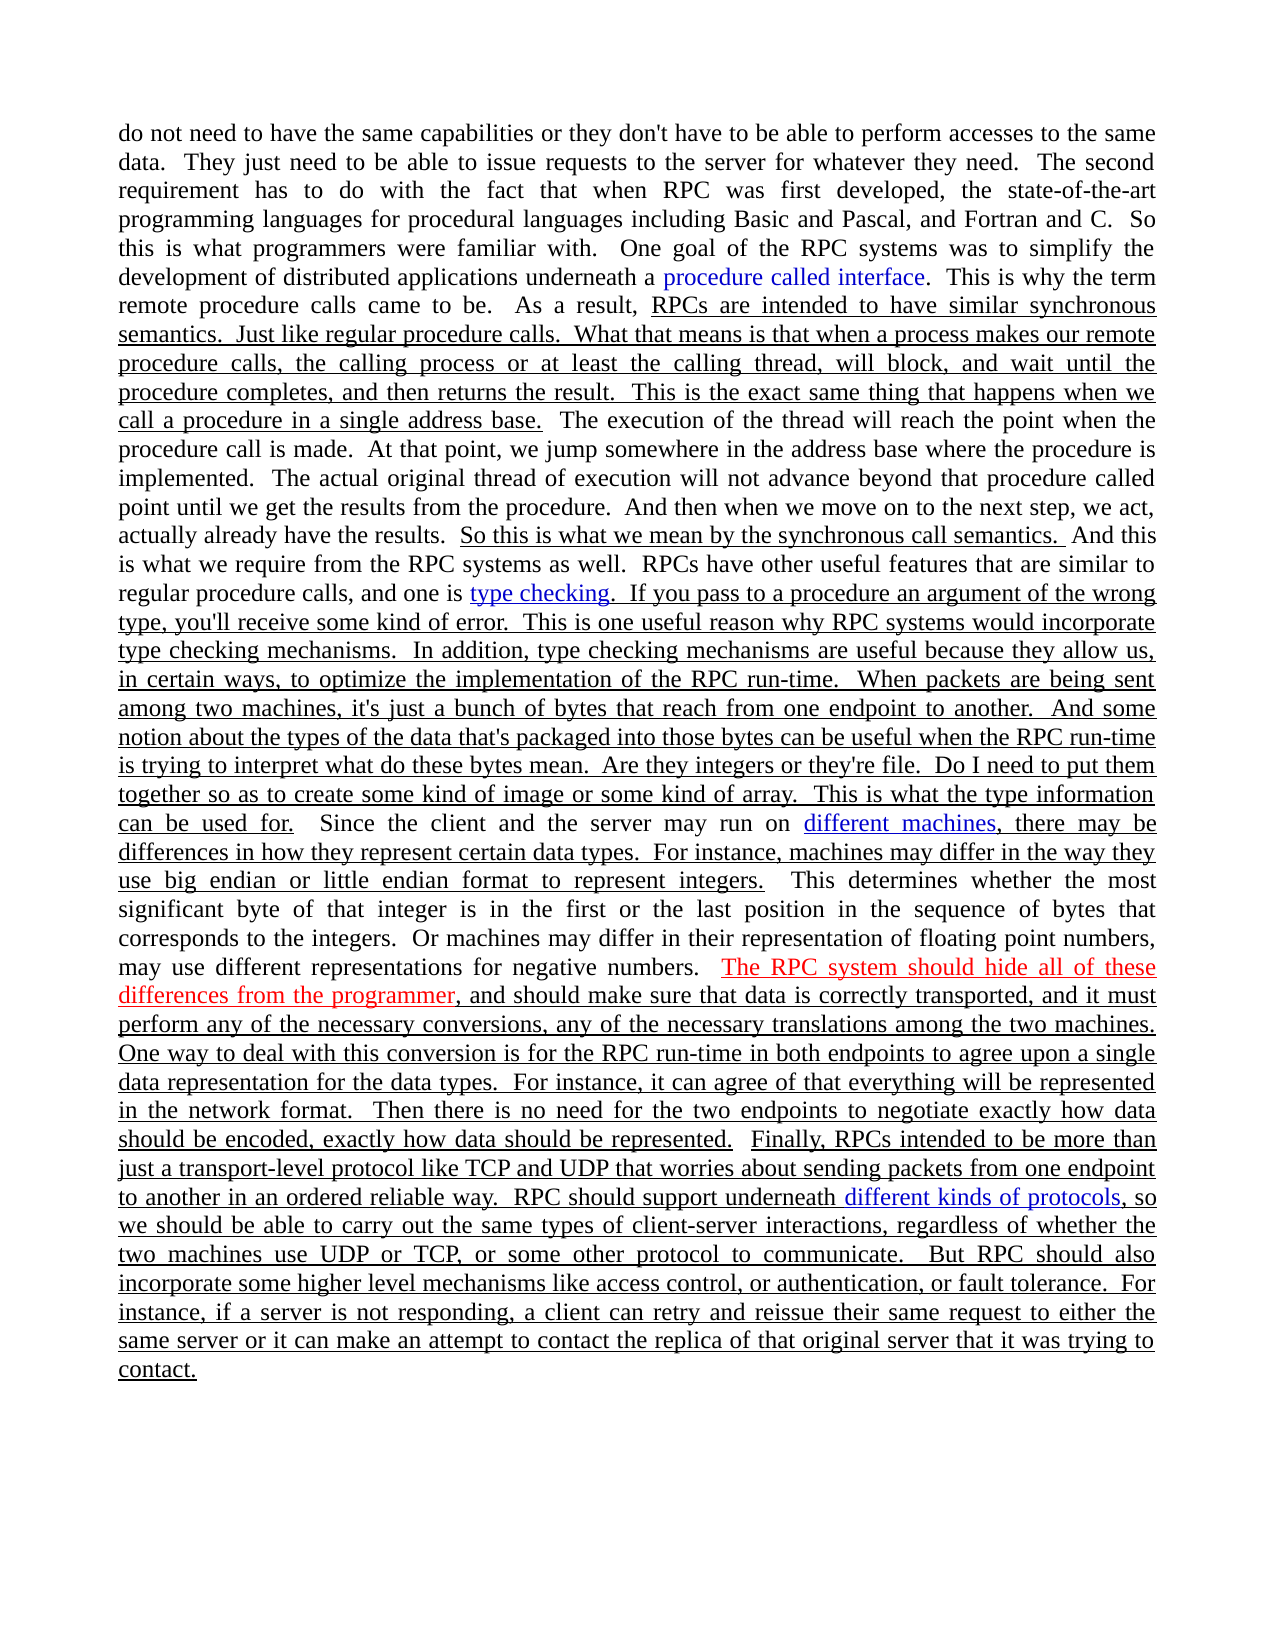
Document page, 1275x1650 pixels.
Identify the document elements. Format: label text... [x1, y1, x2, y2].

text data representation for the data types. For instance, it can agree of that everything will be represented in the network format. Then there is no need for the two endpoints to negotiate exactly how data [118, 1064, 1157, 1121]
text together so as to create some kind of image or some kind of array. This is what the type information can be used for. Since the client and the server may run on different machines, there may be differences in how they represent certain data types. For instance, machines may differ in the way they use big endian or little endian format to represent integers. This determines whether the most significant byte of that integer is in the first or the last position in the sequence of bytes that corresponds to the integers. Or machines may differ in their representation of floating point numbers, may use different representations for negative numbers. The RPC system should hide all of these differences from the programmer, and should make sure that data is correctly transported, and it must [118, 777, 1157, 1006]
text perform any of the necessary conversions, any of the necessary translations among the two machines. One way to deal with this conversion is for the RPC run-time in both endpoints to agree upon a single [118, 1007, 1157, 1063]
text should be encoded, exactly how data should be represented. Finally, RPCs intended to be more than just a transport-level protocol like TCP and UDP that worries about sending packets from one endpoint to another in an ordered reliable way. RPC should support underneath different kinds of protocols, so [118, 1122, 1157, 1207]
text do not need to have the same capabilities or they don't have to be able to perform accesses to the same data. They just need to be able to issue requests to the server for whatever they need. The second requirement has to do with the fact that when RPC was first developed, the state-of-the-art programming languages for procedural languages including Basic and Pascal, and Fortran and C. So this is what programmers were familiar with. One goal of the RPC systems was to simplify the development of distributed applications underneath a procedure called interface. This is why the term remote procedure calls came to be. As a result, RPCs are intended to have similar synchronous semantics. Just like regular procedure calls. What that means is that when a process makes our remote procedure calls, the calling process or at least the calling thread, will block, and wait until the [118, 118, 1157, 373]
text same server or it can make an attempt to contact the replica of that original server that it was trying to contact. [118, 1323, 1157, 1383]
text notion about the types of the data that's packaged into those bytes can be useful when the RPC run-time is trying to interpret what do these bytes mean. Are they integers or they're file. Do I need to put them [118, 719, 1157, 776]
text we should be able to carry out the same types of client-server interactions, regardless of whether the [118, 1208, 1157, 1236]
text procedure completes, and then returns the result. This is the exact same thing that happens when we call a procedure in a single address base. The execution of the thread will reach the point when the procedure call is made. At that point, we jump somewhere in the address base where the procedure is implemented. The actual original thread of execution will not advance beyond that procedure called point until we get the results from the procedure. And then when we move on to the next step, we act, actually already have the results. So this is what we mean by the synchronous call semantics. And this is what we require from the RPC systems as well. RPCs have other useful features that are similar to regular procedure calls, and one is type checking. If you pass to a procedure an argument of the wrong type, you'll receive some kind of error. This is one useful reason why RPC systems would incorporate type checking mechanisms. In addition, type checking mechanisms are useful because they allow us, in certain ways, to optimize the implementation of the RPC run-time. When packets are being sent among two machines, it's just a bunch of bytes that reach from one endpoint to another. And some [118, 374, 1157, 718]
text two machines use UDP or TCP, or some other protocol to communicate. But RPC should also incorporate some higher level mechanisms like access control, or authentication, or fault tolerance. For instance, if a server is not responding, a client can retry and reissue their same request to either the [118, 1237, 1157, 1322]
